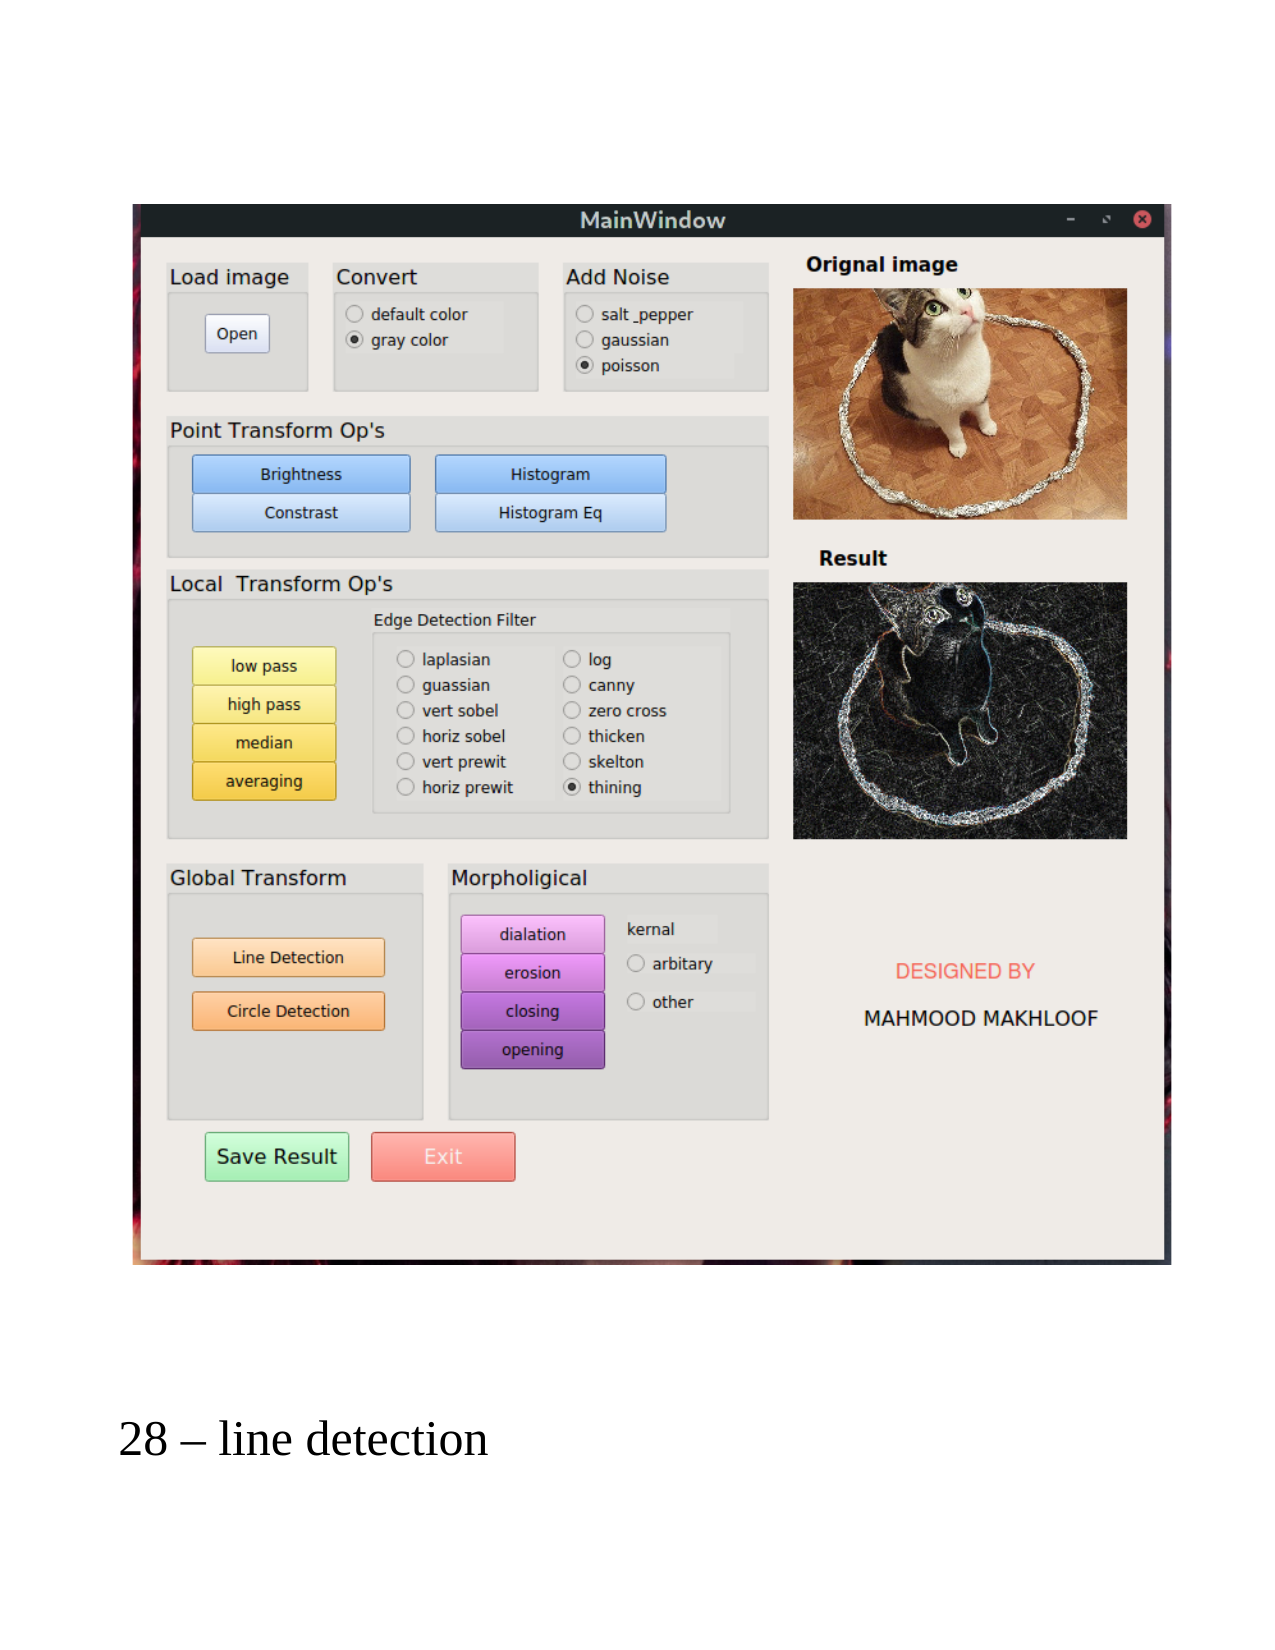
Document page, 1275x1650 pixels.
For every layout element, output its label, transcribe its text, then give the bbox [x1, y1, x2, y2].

picture [132, 204, 1172, 1265]
text 28 – line detection [118, 1409, 1157, 1466]
